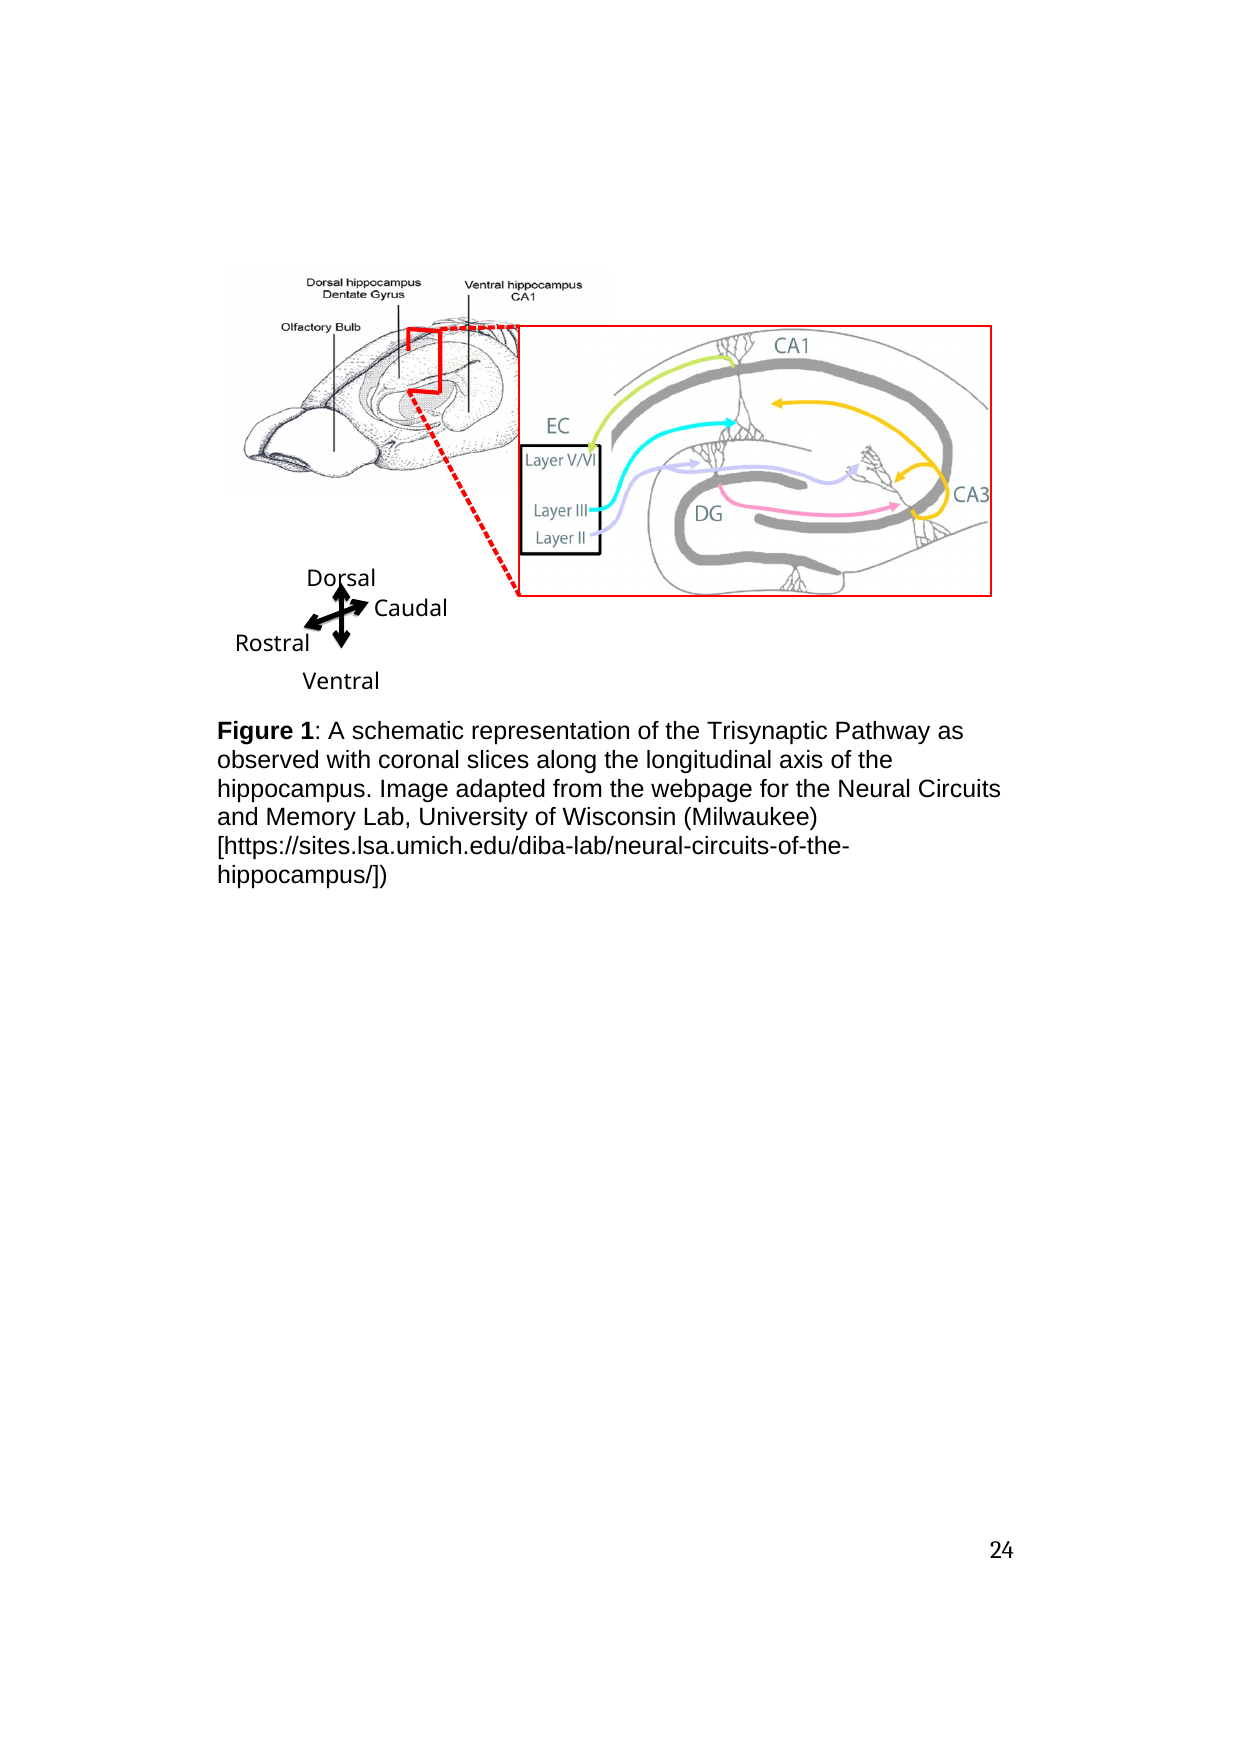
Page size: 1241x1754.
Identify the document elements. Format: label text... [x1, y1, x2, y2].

text Figure 1: A schematic representation of the Trisynaptic Pathway as observed with coronal slices along the longitudinal axis of the hippocampus. Image adapted from the webpage for the Neural Circuits and Memory Lab, University of Wisconsin (Milwaukee) [https://sites.lsa.umich.edu/diba-lab/neural-circuits-of-the-hippocampus/]) [217, 716, 1002, 888]
picture [520, 327, 990, 595]
picture [224, 266, 610, 492]
